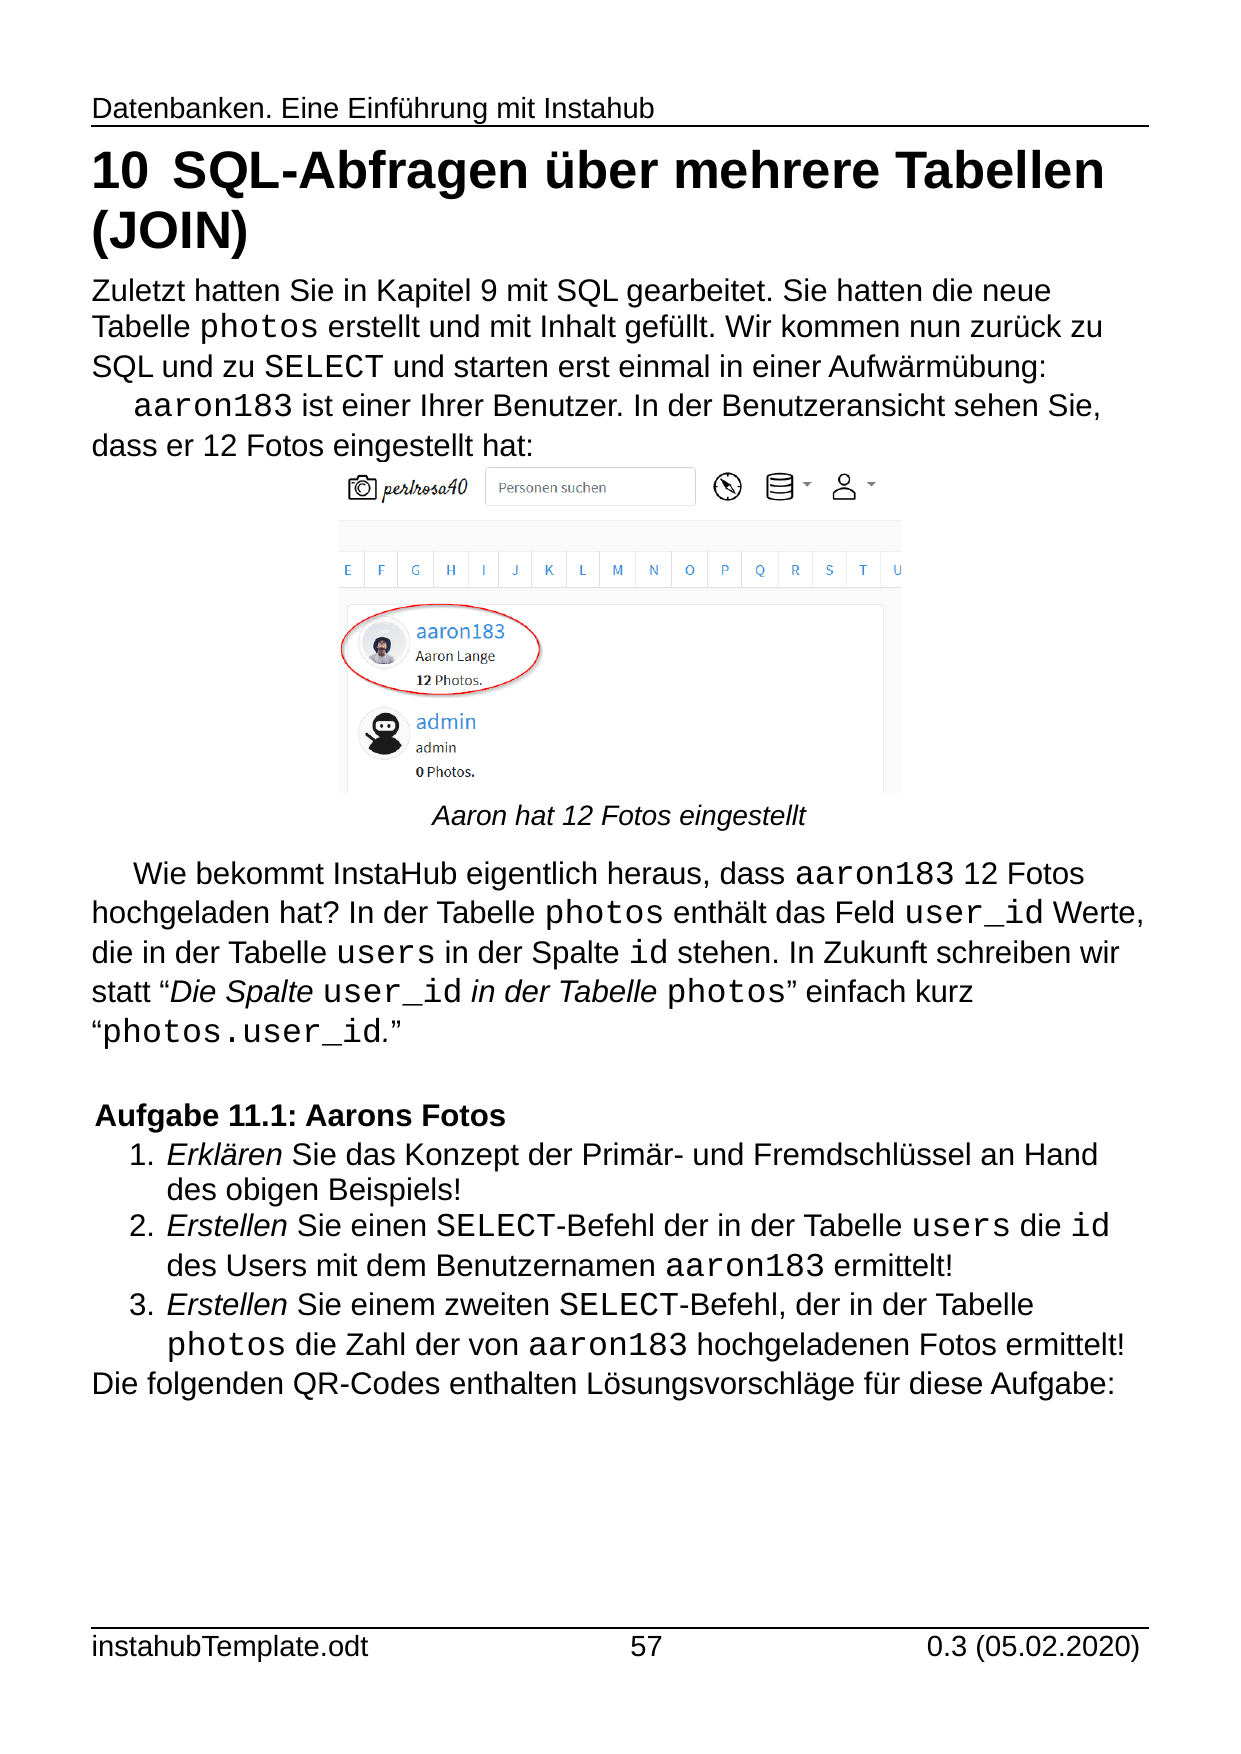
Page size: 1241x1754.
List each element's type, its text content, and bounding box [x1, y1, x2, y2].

text Aaron hat 12 Fotos eingestellt [91, 799, 1149, 831]
text aaron183 ist einer Ihrer Benutzer. In der Benutzeransicht sehen Sie, dass er 12 Fotos eingestellt hat: [91, 387, 1149, 463]
list Erstellen Sie einem zweiten SELECT-Befehl, der in der Tabelle photos die Zahl der von aaron183 hochgeladenen Fotos ermittelt! [129, 1286, 1149, 1365]
list Erstellen Sie einen SELECT-Befehl der in der Tabelle users die id des Users mit dem Benutzernamen aaron183 ermittelt! [129, 1207, 1149, 1286]
subtitle SQL-Abfragen über mehrere Tabellen (JOIN) [91, 139, 1149, 260]
picture [338, 462, 902, 793]
text Die folgenden QR-Codes enthalten Lösungsvorschläge für diese Aufgabe: [91, 1365, 1149, 1401]
list Erklären Sie das Konzept der Primär- und Fremdschlüssel an Hand des obigen Beispiels! [129, 1136, 1149, 1207]
subtitle Aufgabe 11.1: Aarons Fotos [91, 1094, 1149, 1136]
text Wie bekommt InstaHub eigentlich heraus, dass aaron183 12 Fotos hochgeladen hat? In der Tabelle photos enthält das Feld user_id Werte, die in der Tabelle users in der Spalte id stehen. In Zukunft schreiben wir statt “Die Spalte user_id in der Tabelle photos” einfach kurz “photos.user_id.” [91, 855, 1149, 1052]
text Zuletzt hatten Sie in Kapitel 9 mit SQL gearbeitet. Sie hatten die neue Tabelle photos erstellt und mit Inhalt gefüllt. Wir kommen nun zurück zu SQL und zu SELECT und starten erst einmal in einer Aufwärmübung: [91, 272, 1149, 387]
